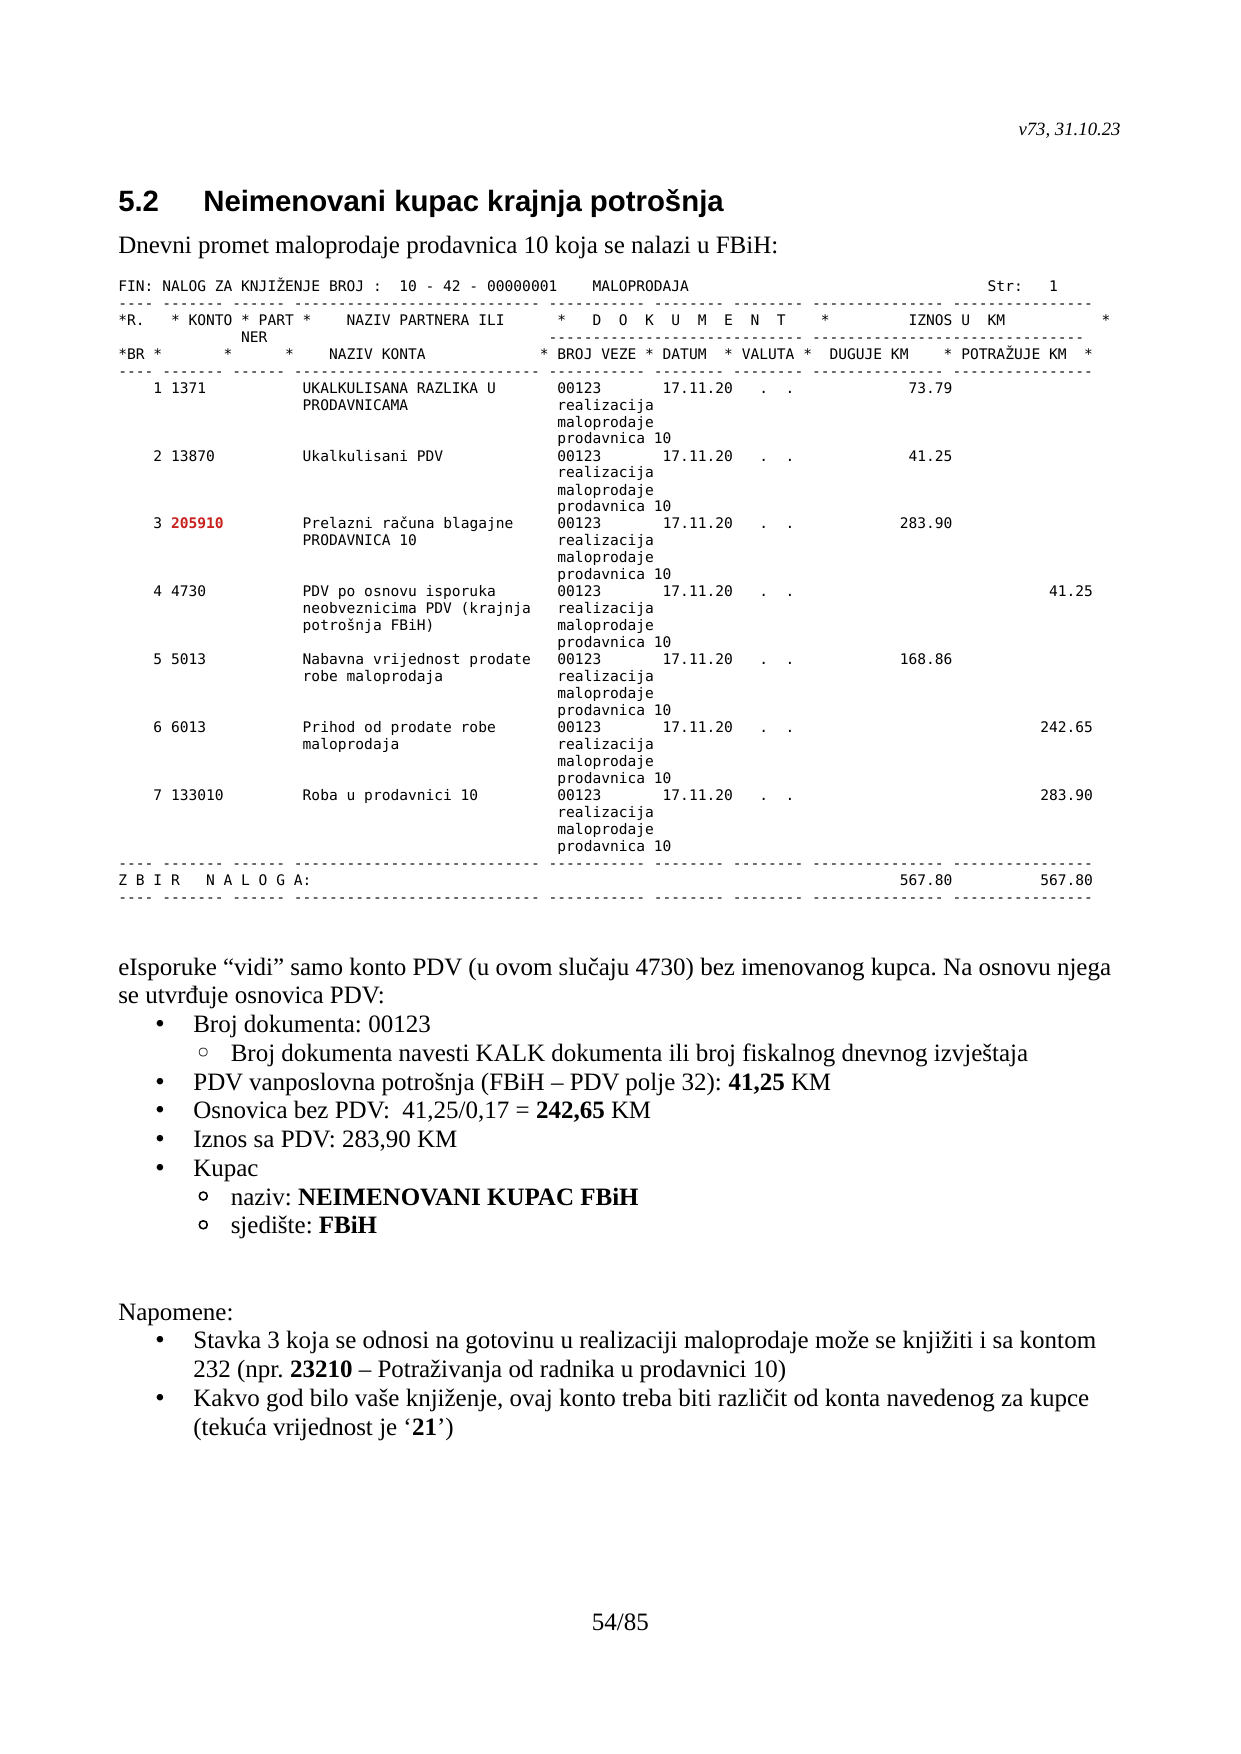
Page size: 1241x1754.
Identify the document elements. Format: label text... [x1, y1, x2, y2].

list Broj dokumenta navesti KALK dokumenta ili broj fiskalnog dnevnog izvještaja [193, 1038, 1122, 1067]
text maloprodaje [118, 753, 1122, 770]
text maloprodaje [118, 549, 1122, 566]
text *R. * KONTO * PART * NAZIV PARTNERA ILI * D O K U M E N T * IZNOS U KM * [118, 312, 1122, 328]
text 1 1371 UKALKULISANA RAZLIKA U 00123 17.11.20 . . 73.79 [118, 379, 1122, 396]
text prodavnica 10 [118, 566, 1122, 583]
list sjedište: FBiH [193, 1210, 1122, 1239]
list PDV vanposlovna potrošnja (FBiH – PDV polje 32): 41,25 KM [156, 1067, 1122, 1095]
list naziv: NEIMENOVANI KUPAC FBiH [193, 1182, 1122, 1210]
text realizacija [118, 464, 1122, 481]
text neobveznicima PDV (krajnja realizacija [118, 600, 1122, 617]
text ---- ------- ------ ---------------------------- ----------- -------- -------- --------------- ---------------- [118, 362, 1122, 379]
text prodavnica 10 [118, 430, 1122, 447]
text Z B I R N A L O G A: 567.80 567.80 [118, 872, 1122, 889]
text NER ----------------------------- ------------------------------- [118, 328, 1122, 346]
text maloprodaje [118, 685, 1122, 702]
text FIN: NALOG ZA KNJIŽENJE BROJ : 10 - 42 - 00000001 MALOPRODAJA Str: 1 [118, 278, 1122, 294]
text ---- ------- ------ ---------------------------- ----------- -------- -------- --------------- ---------------- [118, 294, 1122, 312]
text maloprodaje [118, 413, 1122, 430]
text 3 205910 Prelazni računa blagajne 00123 17.11.20 . . 283.90 [118, 515, 1122, 532]
text eIsporuke “vidi” samo konto PDV (u ovom slučaju 4730) bez imenovanog kupca. Na osnovu njega se utvrđuje osnovica PDV: [118, 952, 1122, 1009]
text ---- ------- ------ ---------------------------- ----------- -------- -------- --------------- ---------------- [118, 889, 1122, 906]
text 2 13870 Ukalkulisani PDV 00123 17.11.20 . . 41.25 [118, 447, 1122, 464]
list Stavka 3 koja se odnosi na gotovinu u realizaciji maloprodaje može se knjižiti i sa kontom 232 (npr. 23210 – Potraživanja od radnika u prodavnici 10) [156, 1325, 1122, 1383]
text realizacija [118, 804, 1122, 821]
text PRODAVNICAMA realizacija [118, 396, 1122, 413]
text *BR * * * NAZIV KONTA * BROJ VEZE * DATUM * VALUTA * DUGUJE KM * POTRAŽUJE KM * [118, 346, 1122, 362]
text 5 5013 Nabavna vrijednost prodate 00123 17.11.20 . . 168.86 [118, 651, 1122, 668]
text Dnevni promet maloprodaje prodavnica 10 koja se nalazi u FBiH: [118, 230, 1122, 259]
text 7 133010 Roba u prodavnici 10 00123 17.11.20 . . 283.90 [118, 787, 1122, 804]
text PRODAVNICA 10 realizacija [118, 532, 1122, 549]
text 6 6013 Prihod od prodate robe 00123 17.11.20 . . 242.65 [118, 719, 1122, 736]
text robe maloprodaja realizacija [118, 668, 1122, 685]
text prodavnica 10 [118, 702, 1122, 719]
text prodavnica 10 [118, 634, 1122, 651]
text prodavnica 10 [118, 498, 1122, 515]
list Osnovica bez PDV: 41,25/0,17 = 242,65 KM [156, 1095, 1122, 1124]
list Iznos sa PDV: 283,90 KM [156, 1124, 1122, 1153]
text Napomene: [118, 1297, 1122, 1325]
list Kupac [156, 1153, 1122, 1182]
text maloprodaje [118, 481, 1122, 498]
text prodavnica 10 [118, 770, 1122, 787]
text potrošnja FBiH) maloprodaje [118, 617, 1122, 634]
text ---- ------- ------ ---------------------------- ----------- -------- -------- --------------- ---------------- [118, 855, 1122, 872]
text prodavnica 10 [118, 838, 1122, 855]
list Broj dokumenta: 00123 [156, 1009, 1122, 1038]
text maloprodaja realizacija [118, 736, 1122, 753]
list Kakvo god bilo vaše knjiženje, ovaj konto treba biti različit od konta navedenog za kupce (tekuća vrijednost je ‘21’) [156, 1383, 1122, 1440]
text maloprodaje [118, 821, 1122, 838]
subtitle Neimenovani kupac krajnja potrošnja [118, 184, 1122, 217]
text 4 4730 PDV po osnovu isporuka 00123 17.11.20 . . 41.25 [118, 583, 1122, 600]
